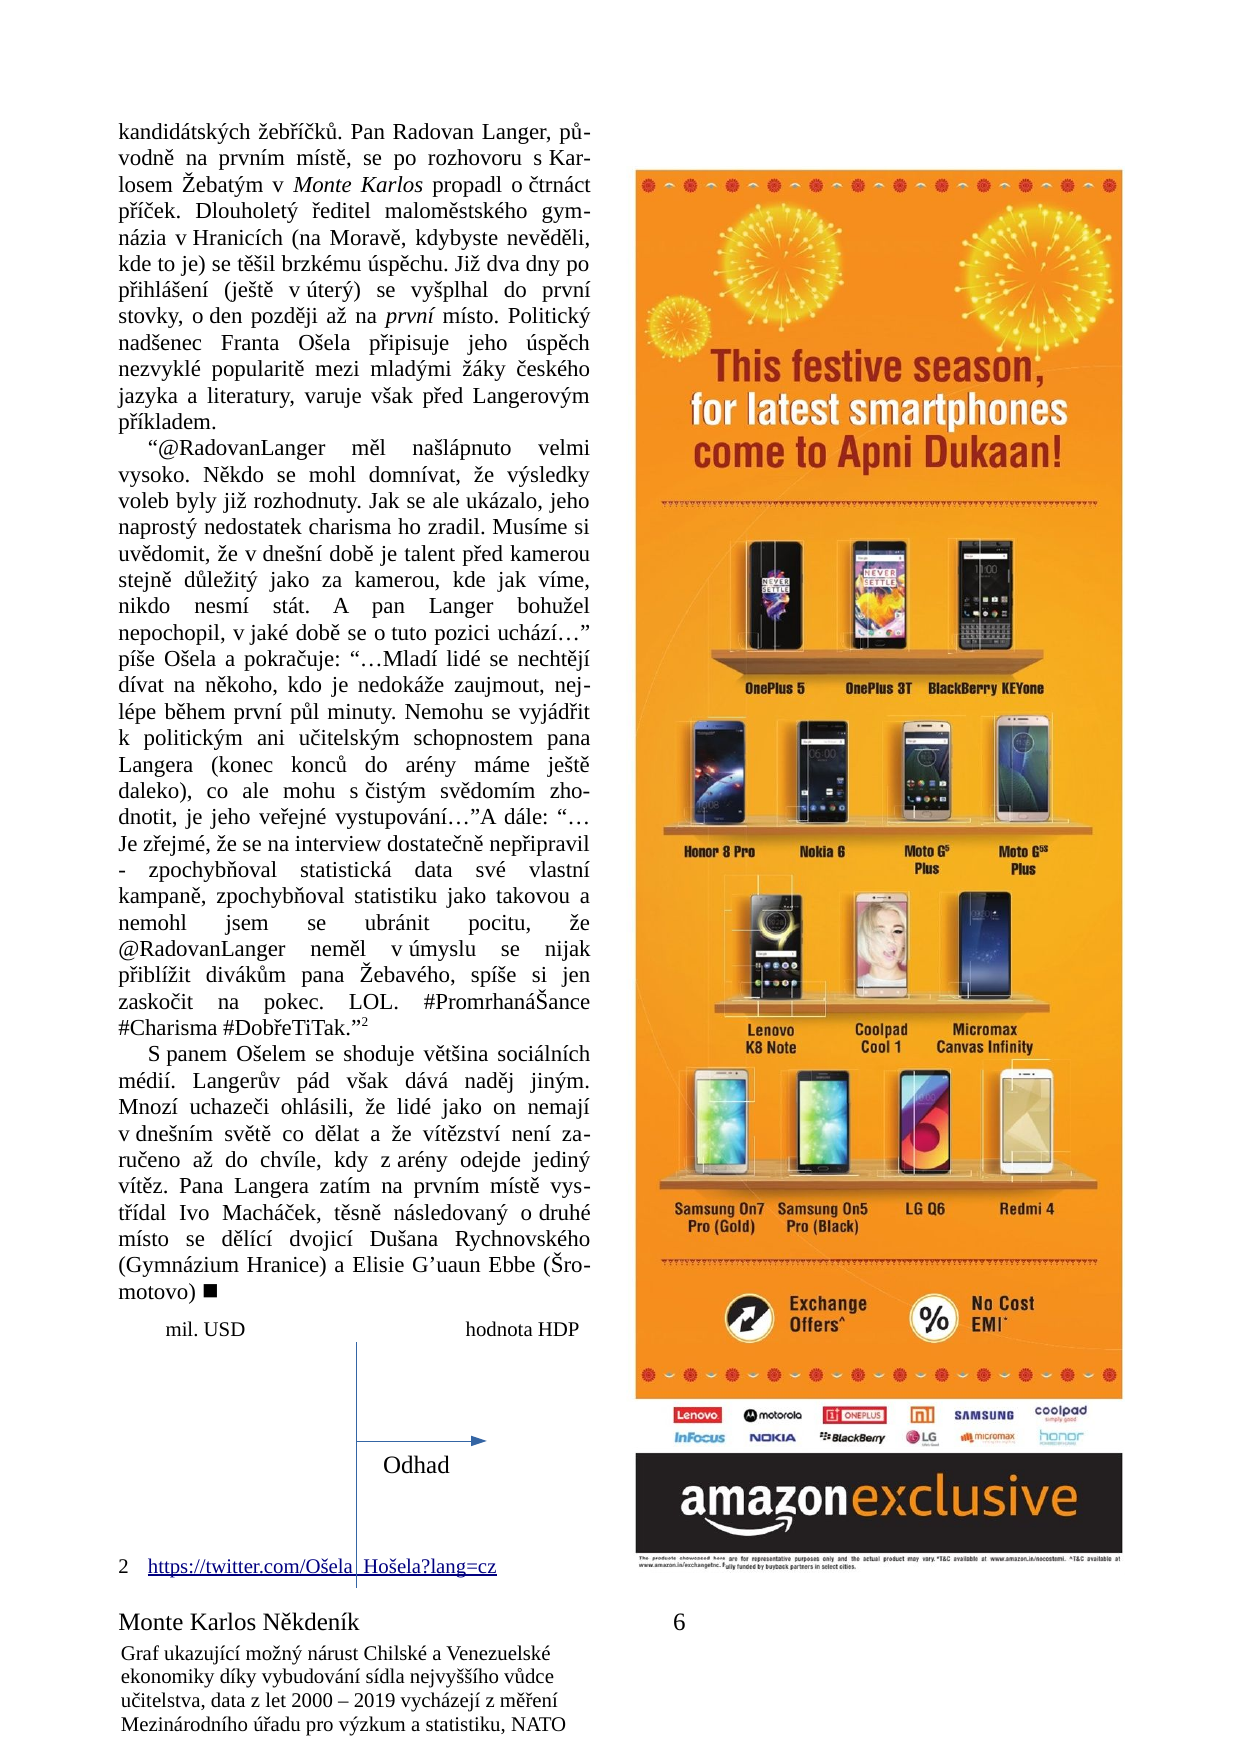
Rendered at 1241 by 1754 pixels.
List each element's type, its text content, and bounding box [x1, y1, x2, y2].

text https://twitter.com/Ošela_Hošela?lang=cz [118, 1553, 356, 1578]
text kandidátských žebříčků. Pan Radovan Langer, pů­vodně na prvním místě, se po rozhovoru s Kar­losem Žebatým v Monte Karlos propadl o čtrnáct příček. Dlouholetý ředitel maloměstského gym­názia v Hranicích (na Moravě, kdybyste nevěděli, kde to je) se těšil brzkému úspěchu. Již dva dny po přihlášení (ještě v úterý) se vyšplhal do první stovky, o den později až na první místo. Politický nadšenec Franta Ošela připisuje jeho úspěch nezvyklé popularitě mezi mladými žáky českého jazyka a literatury, varuje však před Langerovým příkladem. [118, 118, 591, 434]
text “@RadovanLanger měl našlápnuto velmi vysoko. Někdo se mohl domnívat, že výsledky voleb byly již rozhodnuty. Jak se ale ukázalo, jeho naprostý nedostatek charisma ho zradil. Musíme si uvědomit, že v dnešní době je talent před kamerou stejně důležitý jako za kamerou, kde jak víme, nikdo nesmí stát. A pan Langer bohužel nepochopil, v jaké době se o tuto pozici uchází…” píše Ošela a pokračuje: “…Mladí lidé se nechtějí dívat na někoho, kdo je nedokáže zaujmout, nej­lépe během první půl minuty. Nemohu se vyjádřit k politickým ani učitelským schopnostem pana Langera (konec konců do arény máme ještě daleko), co ale mohu s čistým svědomím zho-dnotit, je jeho veřejné vystupování…”A dále: “…Je zřejmé, že se na interview dostatečně nepřipravil - zpochybňoval statistická data své vlastní kampaně, zpochybňoval statistiku jako takovou a nemohl jsem se ubránit pocitu, že @RadovanLanger neměl v úmyslu se nijak přiblížit divákům pana Žebavého, spíše si jen zaskočit na pokec. LOL. #PromrhanáŠance #Charisma #DobřeTiTak.” [118, 434, 591, 1041]
picture [626, 166, 1125, 1577]
text https://twitter.com/Ošela_Hošela?lang=cz [357, 1553, 591, 1578]
text S panem Ošelem se shoduje většina sociálních médií. Langerův pád však dává naděj jiným. Mnozí uchazeči ohlásili, že lidé jako on nemají v dnešním světě co dělat a že vítězství není za­ručeno až do chvíle, kdy z arény odejde jediný vítěz. Pana Langera zatím na prvním místě vys­třídal Ivo Macháček, těsně následovaný o druhé místo se dělící dvojicí Dušana Rychnovského (Gymnázium Hranice) a Elisie G’uaun Ebbe (Šro­motovo)  [118, 1041, 591, 1304]
